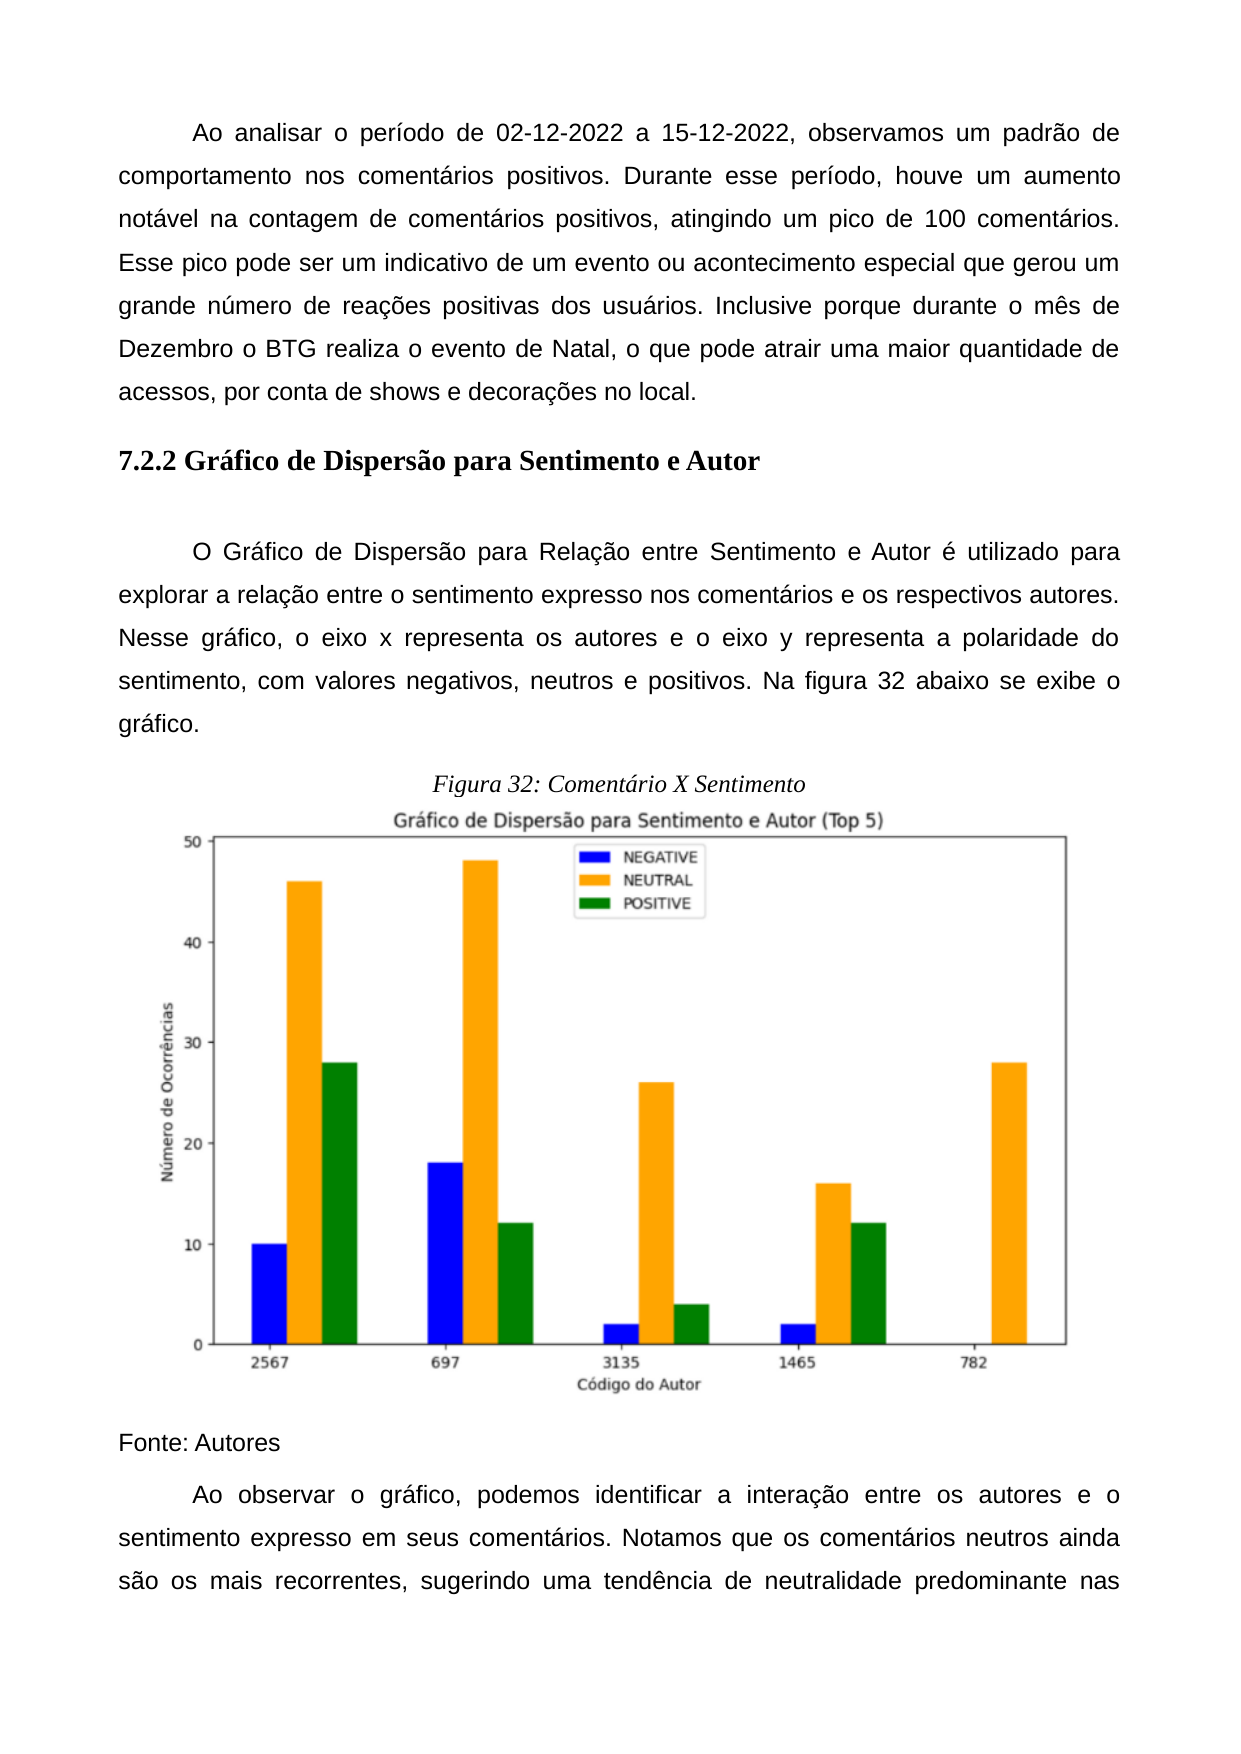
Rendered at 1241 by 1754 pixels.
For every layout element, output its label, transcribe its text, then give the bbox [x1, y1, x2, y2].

text Figura 32: Comentário X Sentimento [154, 769, 1086, 797]
picture [154, 797, 1087, 1400]
text Fonte: Autores [118, 756, 1122, 1457]
text Ao observar o gráfico, podemos identificar a interação entre os autores e o sentimento expresso em seus comentários. Notamos que os comentários neutros ainda são os mais recorrentes, sugerindo uma tendência de neutralidade predominante nas [118, 1480, 1122, 1595]
text O Gráfico de Dispersão para Relação entre Sentimento e Autor é utilizado para explorar a relação entre o sentimento expresso nos comentários e os respectivos autores. Nesse gráfico, o eixo x representa os autores e o eixo y representa a polaridade do sentimento, com valores negativos, neutros e positivos. Na figura 32 abaixo se exibe o gráfico. [118, 537, 1122, 738]
text Ao analisar o período de 02-12-2022 a 15-12-2022, observamos um padrão de comportamento nos comentários positivos. Durante esse período, houve um aumento notável na contagem de comentários positivos, atingindo um pico de 100 comentários. Esse pico pode ser um indicativo de um evento ou acontecimento especial que gerou um grande número de reações positivas dos usuários. Inclusive porque durante o mês de Dezembro o BTG realiza o evento de Natal, o que pode atrair uma maior quantidade de acessos, por conta de shows e decorações no local. [118, 118, 1122, 406]
subtitle 7.2.2 Gráfico de Dispersão para Sentimento e Autor [118, 443, 1122, 477]
